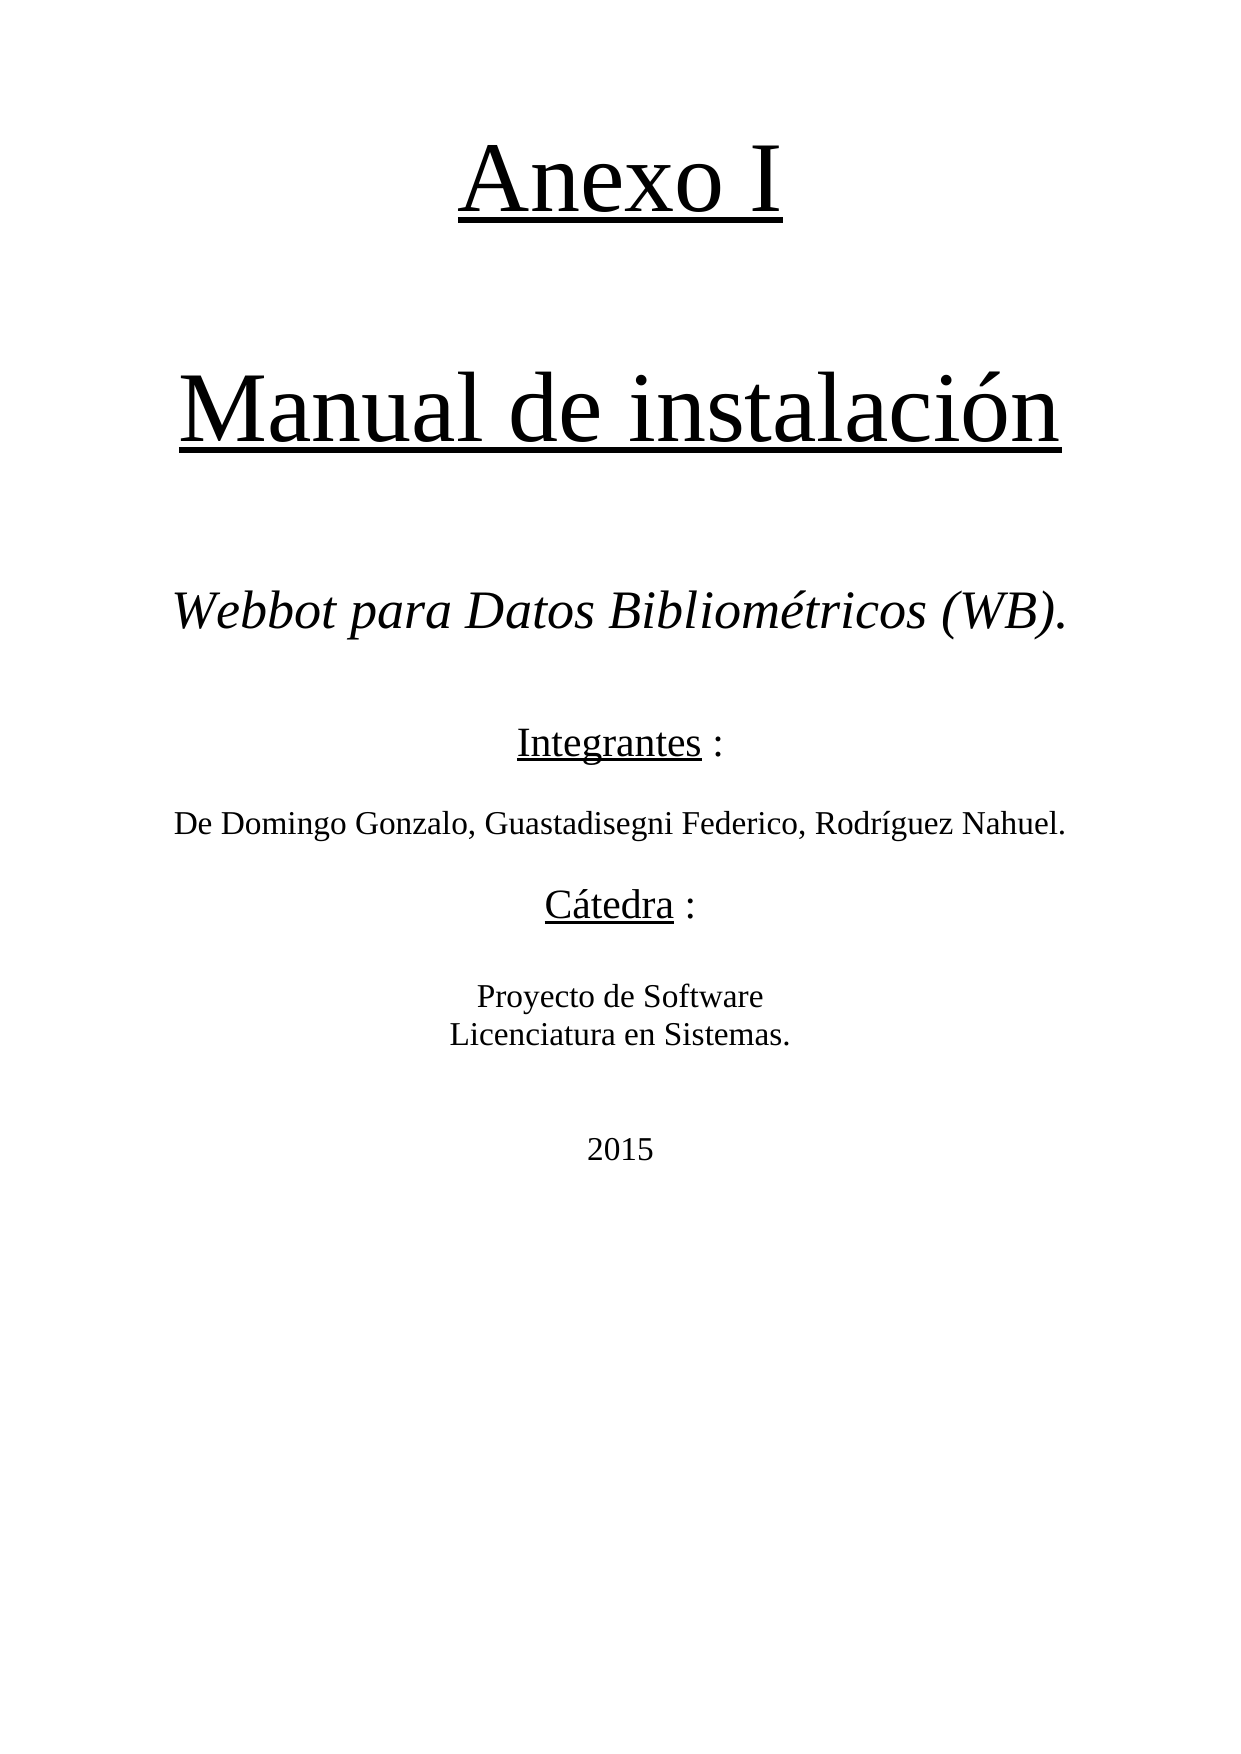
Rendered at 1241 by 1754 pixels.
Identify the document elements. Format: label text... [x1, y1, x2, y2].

text De Domingo Gonzalo, Guastadisegni Federico, Rodríguez Nahuel. [118, 803, 1122, 842]
text Webbot para Datos Bibliométricos (WB). [118, 578, 1122, 640]
text Integrantes : [118, 717, 1122, 765]
text Manual de instalación [118, 348, 1122, 463]
text Proyecto de Software [118, 976, 1122, 1014]
text Cátedra : [118, 880, 1122, 928]
text Anexo I [118, 118, 1122, 233]
text 2015 [118, 1129, 1122, 1168]
text Licenciatura en Sistemas. [118, 1014, 1122, 1053]
